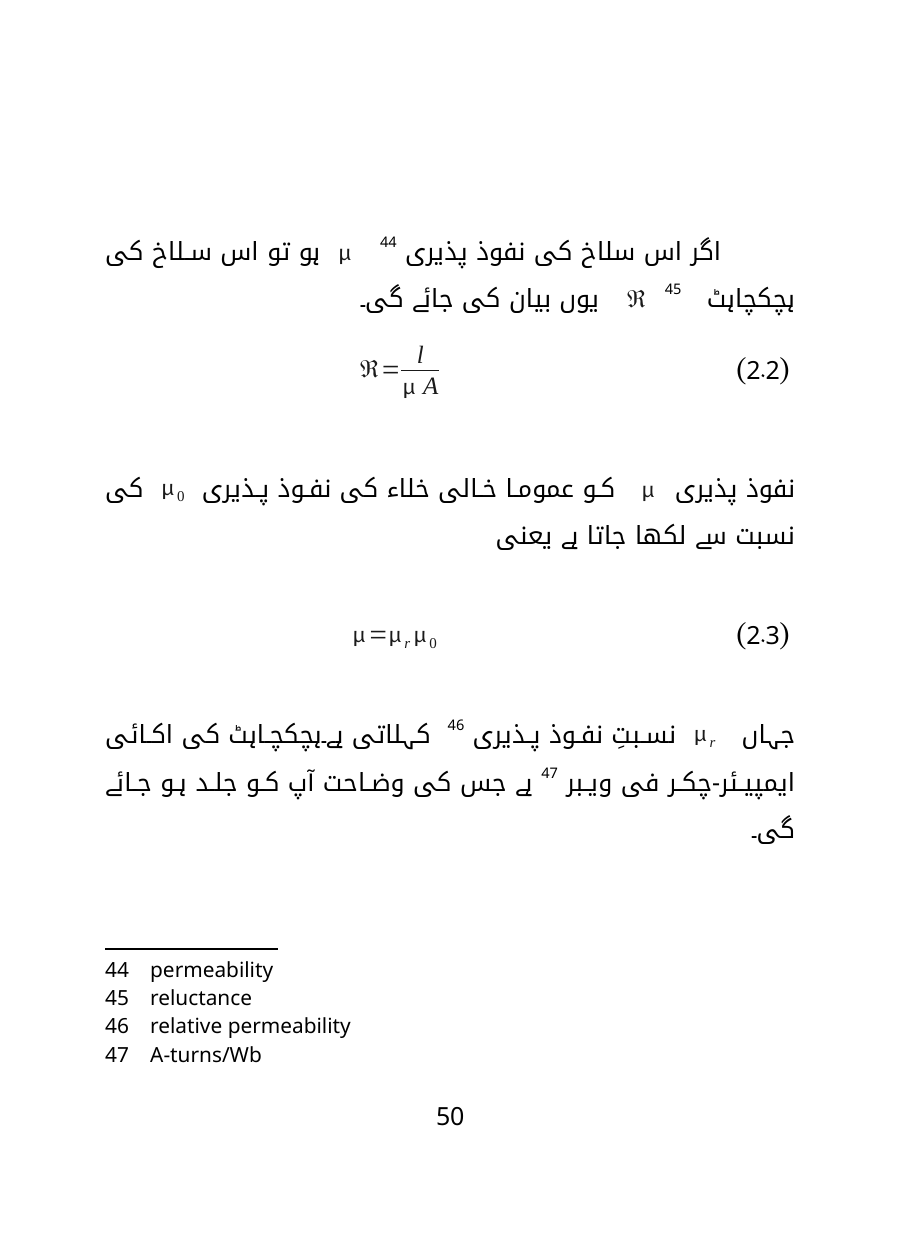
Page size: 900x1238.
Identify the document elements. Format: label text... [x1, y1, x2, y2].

text اگر اس سلاخ کی نفوذ پذیری ہو تو اس سلاخ کی ہچکچاہٹ یوں بیان کی جائے گی۔ [105, 228, 795, 323]
table_header (2.2) [686, 336, 795, 418]
text نفوذ پذیری کو عموما خالی خلاء کی نفوذ پذیریکی نسبت سے لکھا جاتا ہے یعنی [105, 465, 795, 560]
text A-turns/Wb [105, 1040, 795, 1068]
text جہاں نسبتِ نفوذ پذیری کہلاتی ہے۔ہچکچاہٹ کی اکائی ایمپیئر-چکر فی ویبر ہے جس کی وضاحت آپ کو جلد ہو جائے گی۔ [105, 712, 795, 854]
text reluctance [105, 983, 795, 1012]
table_header [105, 336, 686, 418]
text relative permeability [105, 1012, 795, 1040]
table_header [105, 606, 675, 678]
table_header (2.3) [675, 606, 795, 678]
text permeability [105, 955, 795, 983]
